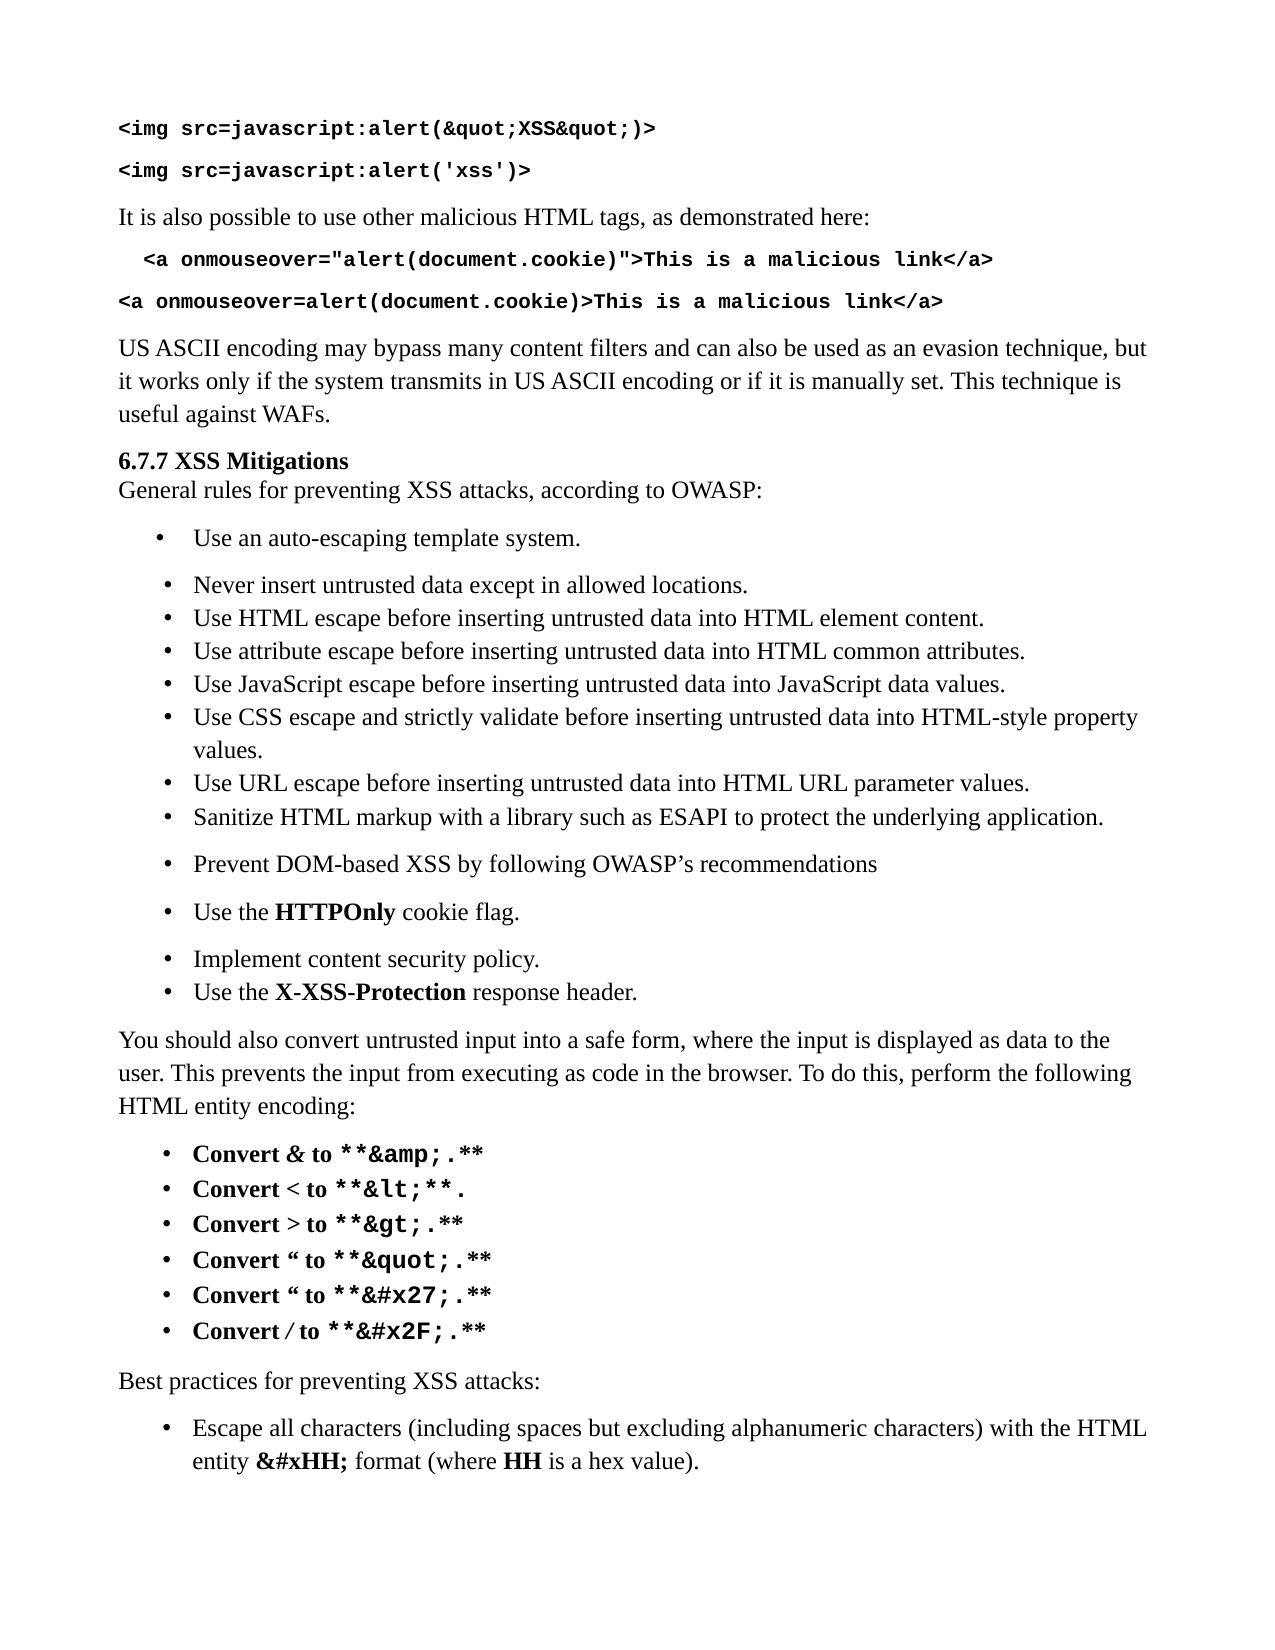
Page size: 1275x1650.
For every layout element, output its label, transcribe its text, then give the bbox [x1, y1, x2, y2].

list Convert < to **&lt;**. [162, 1174, 1157, 1205]
list Use the X-XSS-Protection response header. [164, 977, 1157, 1006]
list Implement content security policy. [164, 944, 1157, 973]
text It is also possible to use other malicious HTML tags, as demonstrated here: [118, 202, 1157, 230]
text <a onmouseover="alert(document.cookie)">This is a malicious link</a> [118, 249, 1157, 273]
list Prevent DOM-based XSS by following OWASP’s recommendations [164, 849, 1157, 878]
list Convert “ to **&quot;.** [162, 1245, 1157, 1276]
list Convert / to **&#x2F;.** [162, 1316, 1157, 1347]
list Use HTML escape before inserting untrusted data into HTML element content. [164, 603, 1157, 632]
list Use attribute escape before inserting untrusted data into HTML common attributes. [164, 636, 1157, 665]
text General rules for preventing XSS attacks, according to OWASP: [118, 475, 1157, 504]
text US ASCII encoding may bypass many content filters and can also be used as an evasion technique, but it works only if the system transmits in US ASCII encoding or if it is manually set. This technique is useful against WAFs. [118, 333, 1157, 428]
list Convert & to **&amp;.** [162, 1139, 1157, 1169]
list Convert > to **&gt;.** [162, 1209, 1157, 1240]
text Best practices for preventing XSS attacks: [118, 1366, 1157, 1394]
list Sanitize HTML markup with a library such as ESAPI to protect the underlying application. [164, 802, 1157, 830]
list Escape all characters (including spaces but excluding alphanumeric characters) with the HTML entity &#xHH; format (where HH is a hex value). [162, 1413, 1157, 1475]
text 6.7.7 XSS Mitigations [118, 446, 1157, 475]
list Use the HTTPOnly cookie flag. [164, 897, 1157, 926]
list Use JavaScript escape before inserting untrusted data into JavaScript data values. [164, 669, 1157, 698]
text <img src=javascript:alert(&quot;XSS&quot;)> [118, 118, 1157, 142]
list Use CSS escape and strictly validate before inserting untrusted data into HTML-style property values. [164, 702, 1157, 764]
list Never insert untrusted data except in allowed locations. [164, 570, 1157, 599]
text <img src=javascript:alert('xss')> [118, 160, 1157, 183]
list Convert “ to **&#x27;.** [162, 1280, 1157, 1311]
list Use an auto-escaping template system. [156, 523, 1157, 552]
text <a onmouseover=alert(document.cookie)>This is a malicious link</a> [118, 291, 1157, 315]
text You should also convert untrusted input into a safe form, where the input is displayed as data to the user. This prevents the input from executing as code in the browser. To do this, perform the following HTML entity encoding: [118, 1025, 1157, 1120]
list Use URL escape before inserting untrusted data into HTML URL parameter values. [164, 768, 1157, 797]
